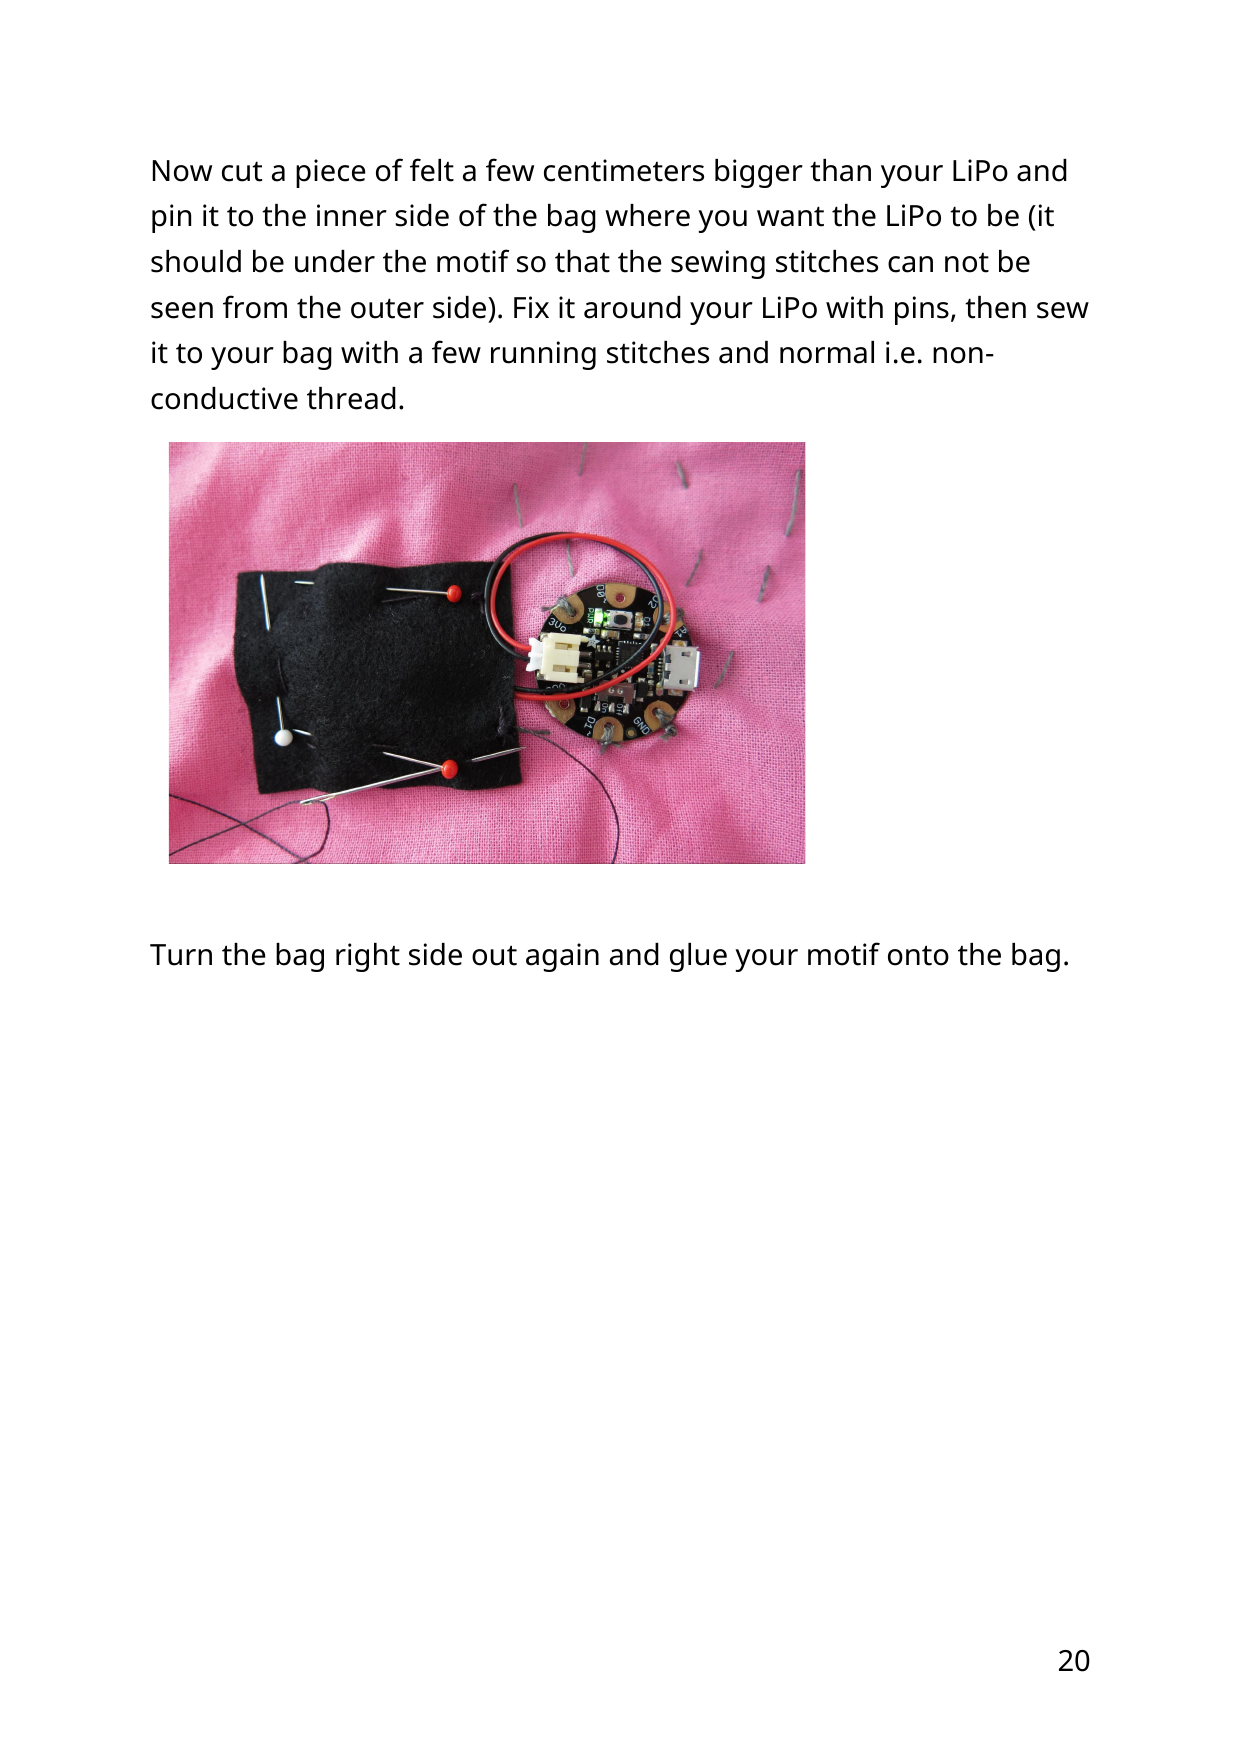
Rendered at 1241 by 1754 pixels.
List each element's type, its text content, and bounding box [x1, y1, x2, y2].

picture [168, 442, 806, 864]
text Turn the bag right side out again and glue your motif onto the bag. [150, 934, 1091, 974]
text Now cut a piece of felt a few centimeters bigger than your LiPo and pin it to the inner side of the bag where you want the LiPo to be (it should be under the motif so that the sewing stitches can not be seen from the outer side). Fix it around your LiPo with pins, then sew it to your bag with a few running stitches and normal i.e. non-conductive thread. [150, 150, 1091, 418]
